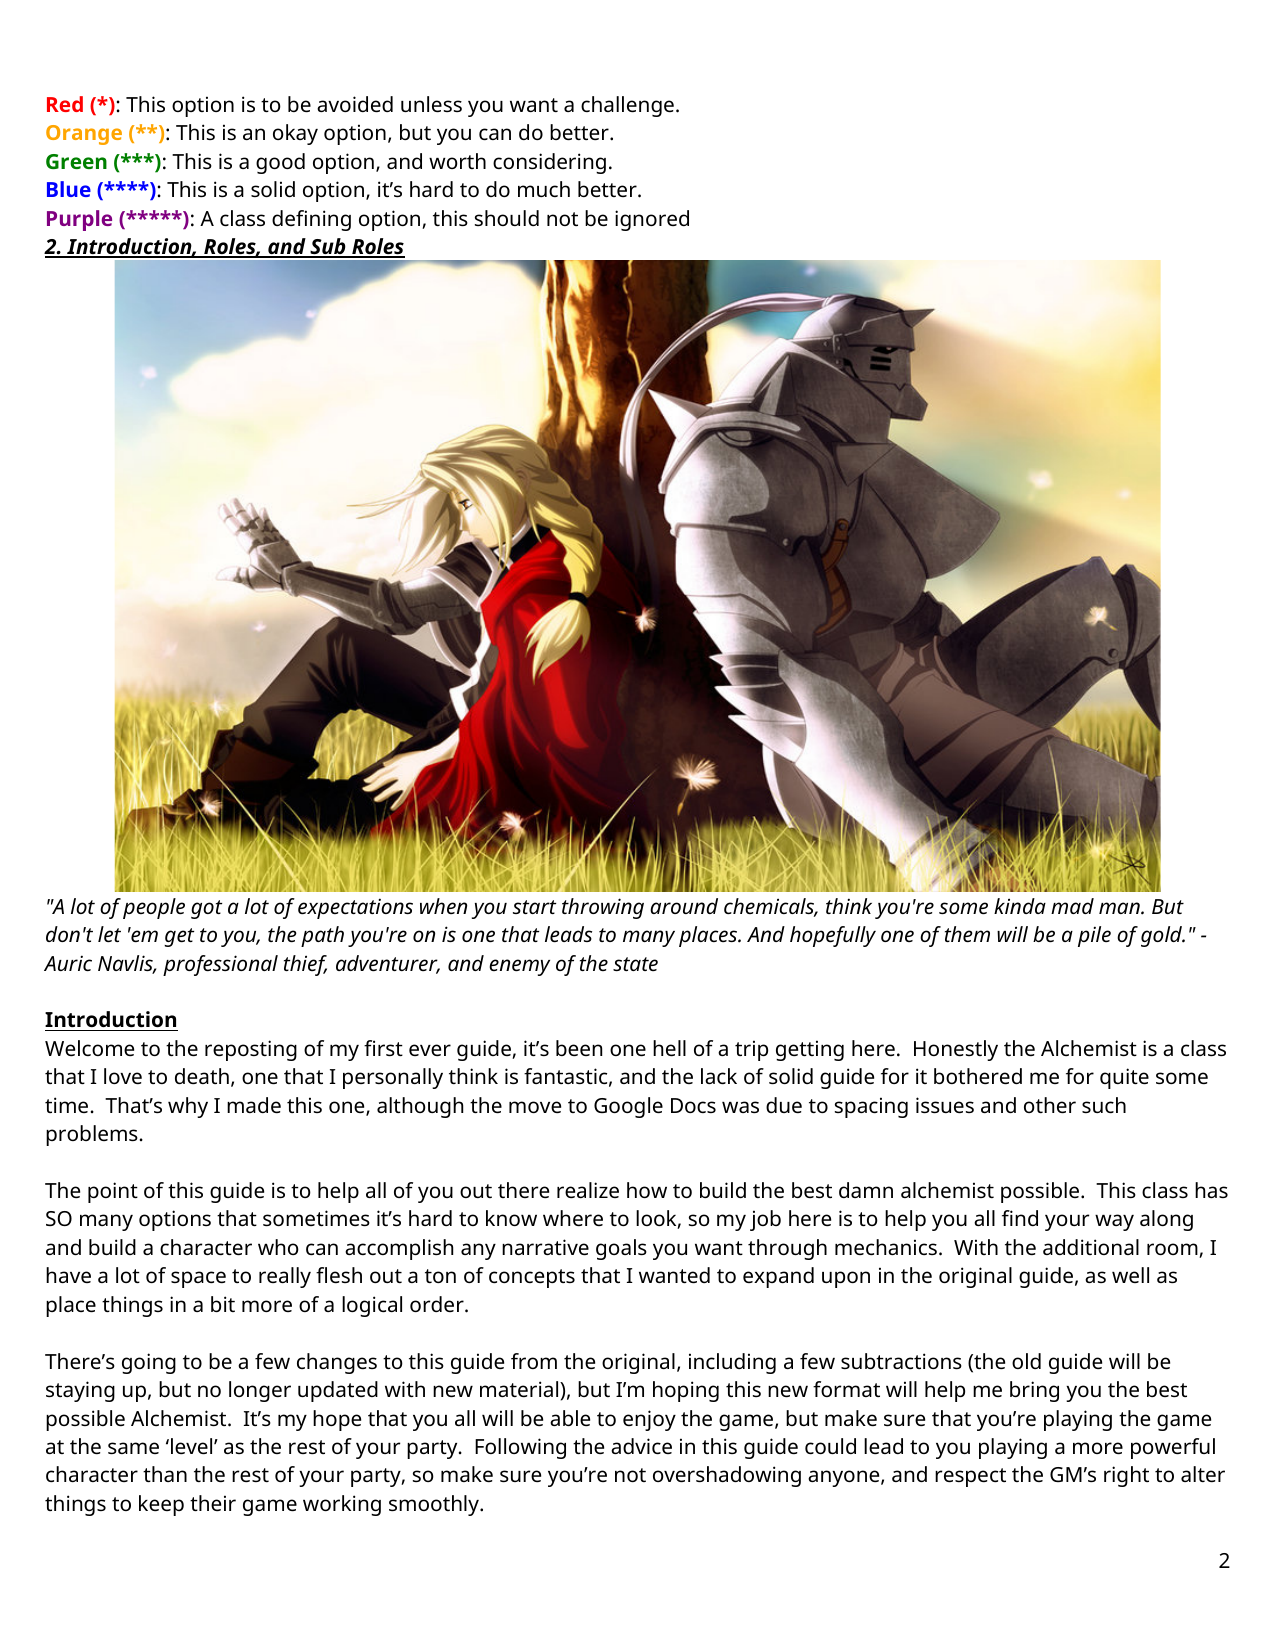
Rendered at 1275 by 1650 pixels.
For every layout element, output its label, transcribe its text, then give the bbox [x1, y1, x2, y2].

text Introduction [45, 1006, 1230, 1034]
text Blue (****): This is a solid option, it’s hard to do much better. [45, 175, 1230, 204]
text There’s going to be a few changes to this guide from the original, including a few subtractions (the old guide will be staying up, but no longer updated with new material), but I’m hoping this new format will help me bring you the best possible Alchemist. It’s my hope that you all will be able to enjoy the game, but make sure that you’re playing the game at the same ‘level’ as the rest of your party. Following the advice in this guide could lead to you playing a more powerful character than the rest of your party, so make sure you’re not overshadowing anyone, and respect the GM’s right to alter things to keep their game working smoothly. [45, 1347, 1230, 1517]
picture [114, 260, 1161, 892]
text Orange (**): This is an okay option, but you can do better. [45, 118, 1230, 147]
text Green (***): This is a good option, and worth considering. [45, 147, 1230, 175]
text Red (*): This option is to be avoided unless you want a challenge. [45, 90, 1230, 118]
text "A lot of people got a lot of expectations when you start throwing around chemicals, think you're some kinda mad man. But don't let 'em get to you, the path you're on is one that leads to many places. And hopefully one of them will be a pile of gold." -Auric Navlis, professional thief, adventurer, and enemy of the state [45, 892, 1230, 977]
text 2. Introduction, Roles, and Sub Roles [45, 232, 1230, 261]
text The point of this guide is to help all of you out there realize how to build the best damn alchemist possible. This class has SO many options that sometimes it’s hard to know where to look, so my job here is to help you all find your way along and build a character who can accomplish any narrative goals you want through mechanics. With the additional room, I have a lot of space to really flesh out a ton of concepts that I wanted to expand upon in the original guide, as well as place things in a bit more of a logical order. [45, 1176, 1230, 1318]
text Purple (*****): A class defining option, this should not be ignored [45, 204, 1230, 232]
text Welcome to the reposting of my first ever guide, it’s been one hell of a trip getting here. Honestly the Alchemist is a class that I love to death, one that I personally think is fantastic, and the lack of solid guide for it bothered me for quite some time. That’s why I made this one, although the move to Google Docs was due to spacing issues and other such problems. [45, 1034, 1230, 1148]
